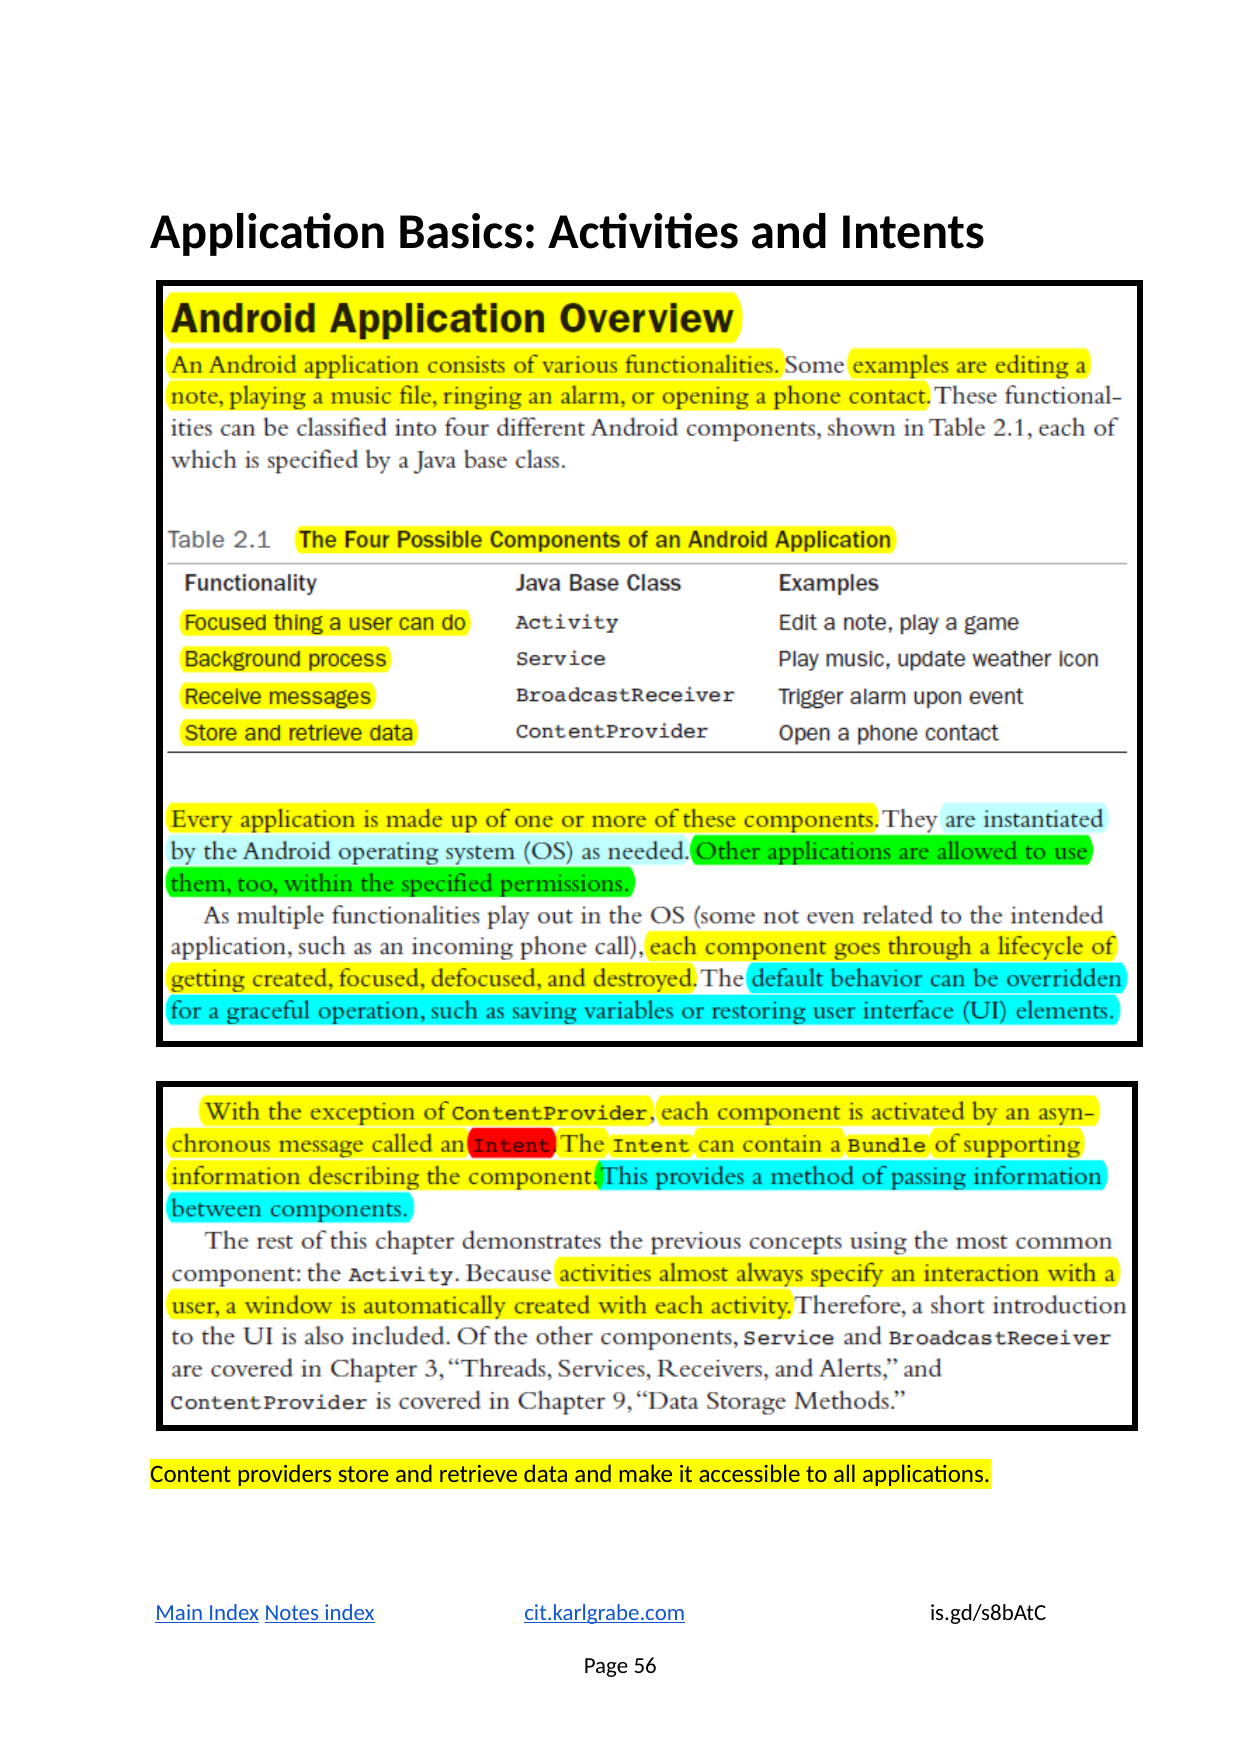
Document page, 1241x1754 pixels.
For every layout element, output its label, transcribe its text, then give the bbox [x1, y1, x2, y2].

picture [163, 1087, 1132, 1425]
text Content providers store and retrieve data and make it accessible to all applications. [150, 1458, 1090, 1489]
subtitle Application Basics: Activities and Intents [150, 200, 1090, 261]
picture [163, 286, 1137, 1041]
